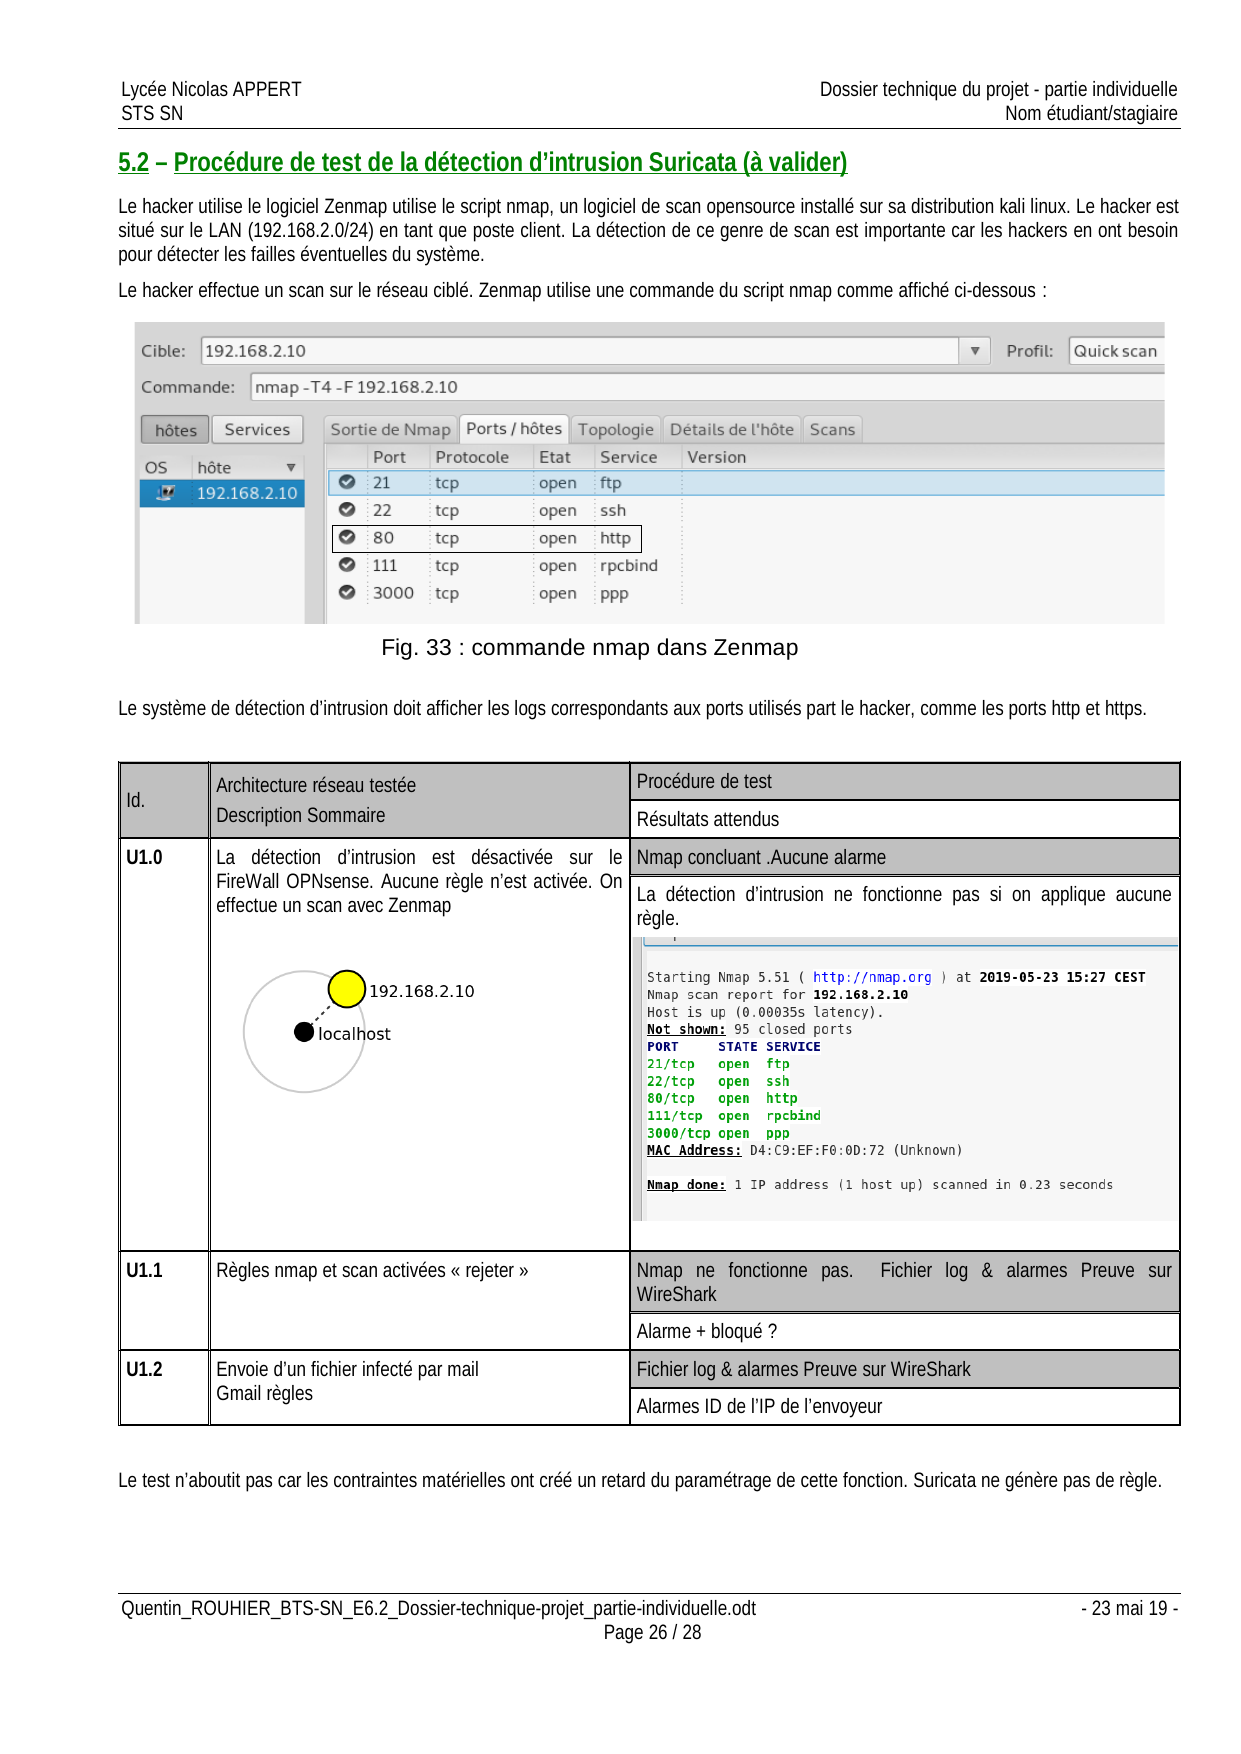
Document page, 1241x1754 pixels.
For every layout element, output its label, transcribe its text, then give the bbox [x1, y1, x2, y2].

subtitle 5.2 – Procédure de test de la détection d’intrusion Suricata (à valider) [118, 145, 1181, 176]
table_cell Résultats attendus [631, 801, 1179, 837]
table_cell La détection d’intrusion est désactivée sur le FireWall OPNsense. Aucune règle n’est activée. On effectue un scan avec Zenmap [211, 839, 629, 1250]
table_cell Alarmes ID de l’IP de l’envoyeur [631, 1389, 1179, 1424]
table_cell U1.0 [121, 839, 208, 1250]
table_cell U1.1 [121, 1252, 208, 1349]
table_cell Alarme + bloqué ? [631, 1314, 1179, 1349]
table_header Fichier log & alarmes Preuve sur WireShark [631, 1351, 1179, 1387]
text Le test n’aboutit pas car les contraintes matérielles ont créé un retard du paramétrage de cette fonction. Suricata ne génère pas de règle. [118, 1468, 1181, 1492]
table_header Architecture réseau testée Description Sommaire [211, 764, 629, 837]
table_header Nmap concluant .Aucune alarme [631, 839, 1179, 874]
table_header Id. [121, 764, 208, 837]
table_cell U1.2 [121, 1351, 208, 1424]
table_cell Envoie d’un fichier infecté par mail Gmail règles [211, 1351, 629, 1424]
table_cell La détection d’intrusion ne fonctionne pas si on applique aucune règle. [631, 877, 1179, 1250]
picture [632, 937, 810, 1221]
picture [315, 939, 482, 1120]
text Le système de détection d’intrusion doit afficher les logs correspondants aux ports utilisés part le hacker, comme les ports http et https. [118, 696, 1181, 720]
table_cell Règles nmap et scan activées « rejeter » [211, 1252, 629, 1349]
table_header Procédure de test [631, 764, 1179, 799]
table_header Nmap ne fonctionne pas. Fichier log & alarmes Preuve sur WireShark [631, 1252, 1179, 1311]
text Le hacker utilise le logiciel Zenmap utilise le script nmap, un logiciel de scan opensource installé sur sa distribution kali linux. Le hacker est situé sur le LAN (192.168.2.0/24) en tant que poste client. La détection de ce genre de scan est importante car les hackers en ont besoin pour détecter les failles éventuelles du système. [118, 194, 1181, 266]
text Le hacker effectue un scan sur le réseau ciblé. Zenmap utilise une commande du script nmap comme affiché ci-dessous : [118, 278, 1181, 302]
